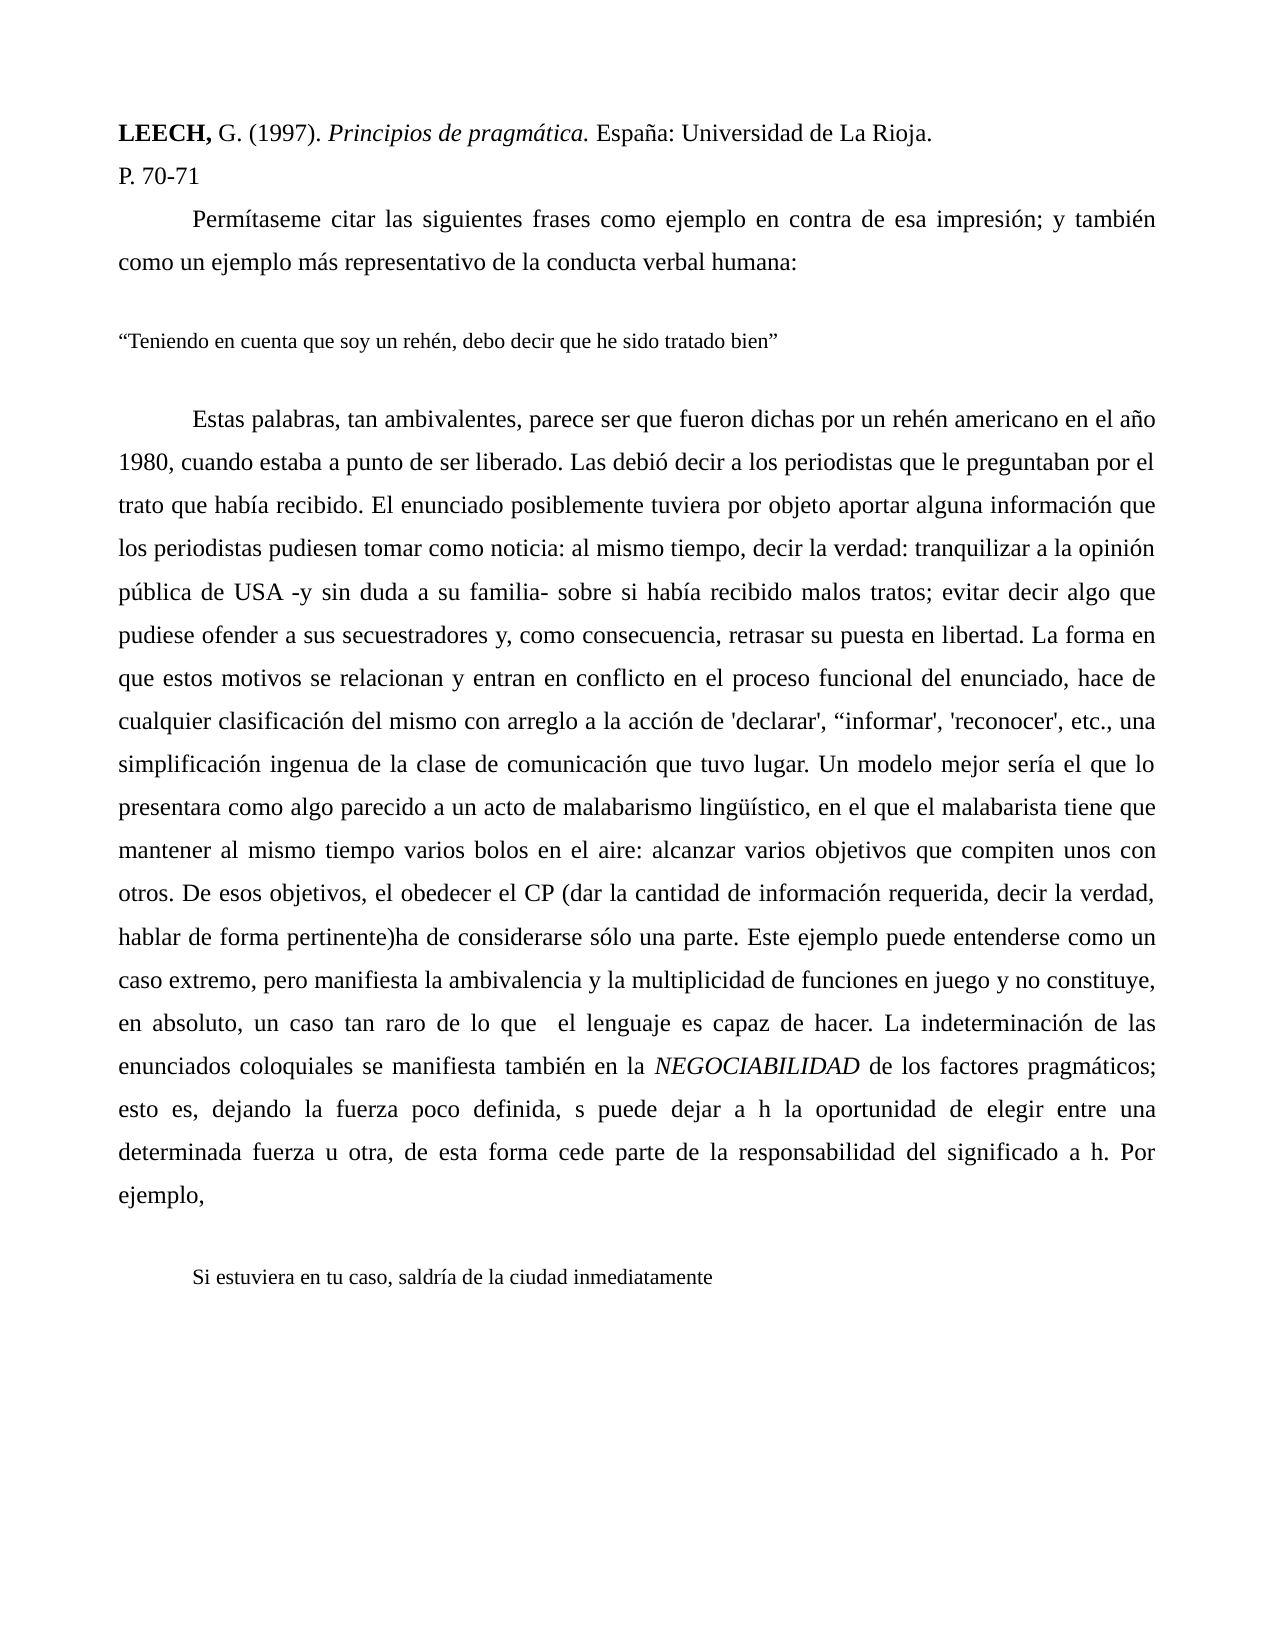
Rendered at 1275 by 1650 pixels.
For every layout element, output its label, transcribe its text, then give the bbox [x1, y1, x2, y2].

text LEECH, G. (1997). Principios de pragmática. España: Universidad de La Rioja. [118, 118, 1157, 147]
text Si estuviera en tu caso, saldría de la ciudad inmediatamente [118, 1261, 1157, 1290]
text Estas palabras, tan ambivalentes, parece ser que fueron dichas por un rehén americano en el año 1980, cuando estaba a punto de ser liberado. Las debió decir a los periodistas que le preguntaban por el trato que había recibido. El enunciado posiblemente tuviera por objeto aportar alguna información que los periodistas pudiesen tomar como noticia: al mismo tiempo, decir la verdad: tranquilizar a la opinión pública de USA -y sin duda a su familia- sobre si había recibido malos tratos; evitar decir algo que pudiese ofender a sus secuestradores y, como consecuencia, retrasar su puesta en libertad. La forma en que estos motivos se relacionan y entran en conflicto en el proceso funcional del enunciado, hace de cualquier clasificación del mismo con arreglo a la acción de 'declarar', “informar', 'reconocer', etc., una simplificación ingenua de la clase de comunicación que tuvo lugar. Un modelo mejor sería el que lo presentara como algo parecido a un acto de malabarismo lingüístico, en el que el malabarista tiene que mantener al mismo tiempo varios bolos en el aire: alcanzar varios objetivos que compiten unos con otros. De esos objetivos, el obedecer el CP (dar la cantidad de información requerida, decir la verdad, hablar de forma pertinente)ha de considerarse sólo una parte. Este ejemplo puede entenderse como un caso extremo, pero manifiesta la ambivalencia y la multiplicidad de funciones en juego y no constituye, en absoluto, un caso tan raro de lo que el lenguaje es capaz de hacer. La indeterminación de las enunciados coloquiales se manifiesta también en la NEGOCIABILIDAD de los factores pragmáticos; esto es, dejando la fuerza poco definida, s puede dejar a h la oportunidad de elegir entre una determinada fuerza u otra, de esta forma cede parte de la responsabilidad del significado a h. Por ejemplo, [118, 404, 1157, 1209]
text “Teniendo en cuenta que soy un rehén, debo decir que he sido tratado bien” [118, 328, 1157, 354]
text P. 70-71 [118, 161, 1157, 190]
text Permítaseme citar las siguientes frases como ejemplo en contra de esa impresión; y también como un ejemplo más representativo de la conducta verbal humana: [118, 204, 1157, 276]
